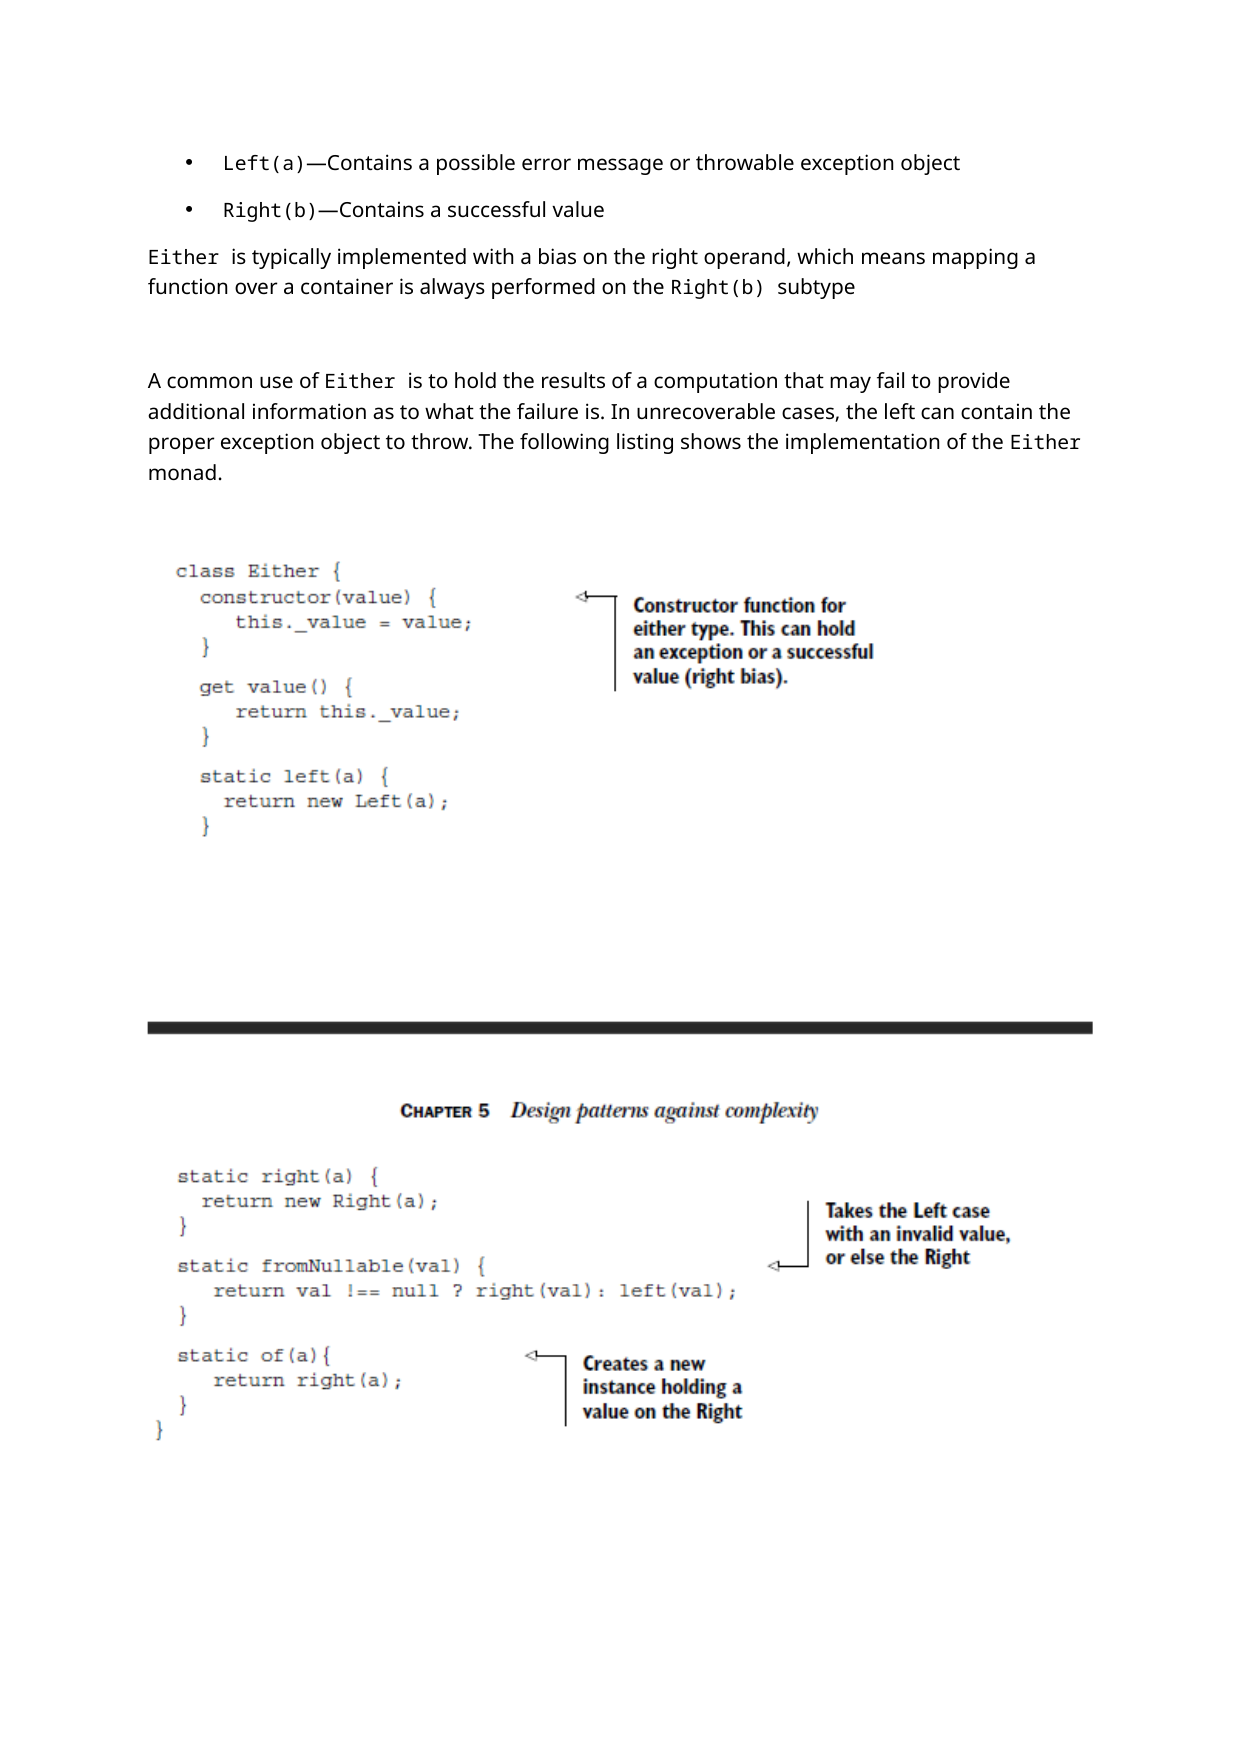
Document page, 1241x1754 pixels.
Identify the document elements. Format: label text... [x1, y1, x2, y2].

list Right(b)—Contains a successful value [185, 195, 1093, 223]
list Left(a)—Contains a possible error message or throwable exception object [185, 148, 1093, 176]
text Either is typically implemented with a bias on the right operand, which means mapping a function over a container is always performed on the Right(b) subtype [148, 242, 1093, 301]
text A common use of Either is to hold the results of a computation that may fail to provide additional information as to what the failure is. In unrecoverable cases, the left can contain the proper exception object to throw. The following listing shows the implementation of the Either monad. [148, 366, 1093, 486]
